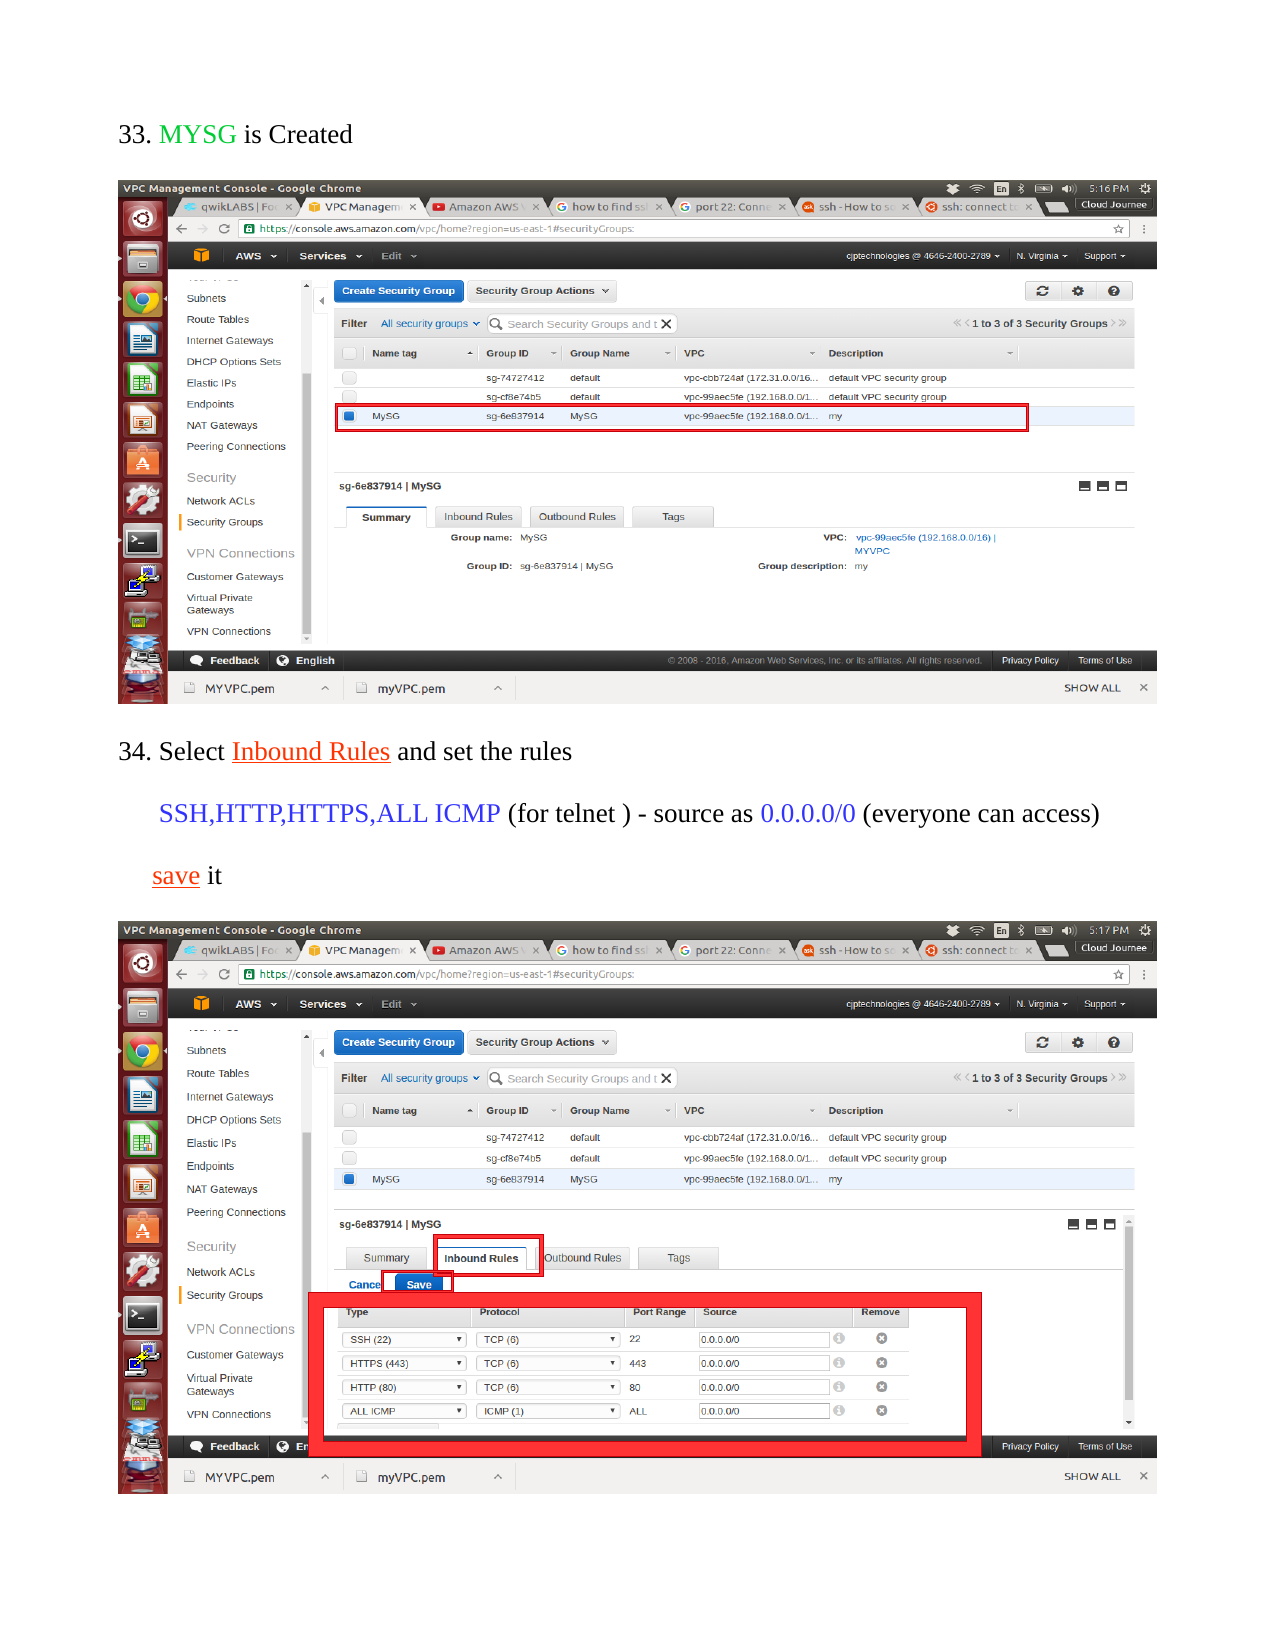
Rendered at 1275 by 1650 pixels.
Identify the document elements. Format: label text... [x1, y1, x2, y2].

text 33. MYSG is Created [118, 118, 1157, 149]
text 34. Select Inbound Rules and set the rules [118, 735, 1157, 766]
text save it [118, 859, 1157, 891]
picture [118, 921, 1157, 1494]
text SSH,HTTP,HTTPS,ALL ICMP (for telnet ) - source as 0.0.0.0/0 (everyone can access) [118, 797, 1157, 828]
picture [118, 180, 1157, 704]
